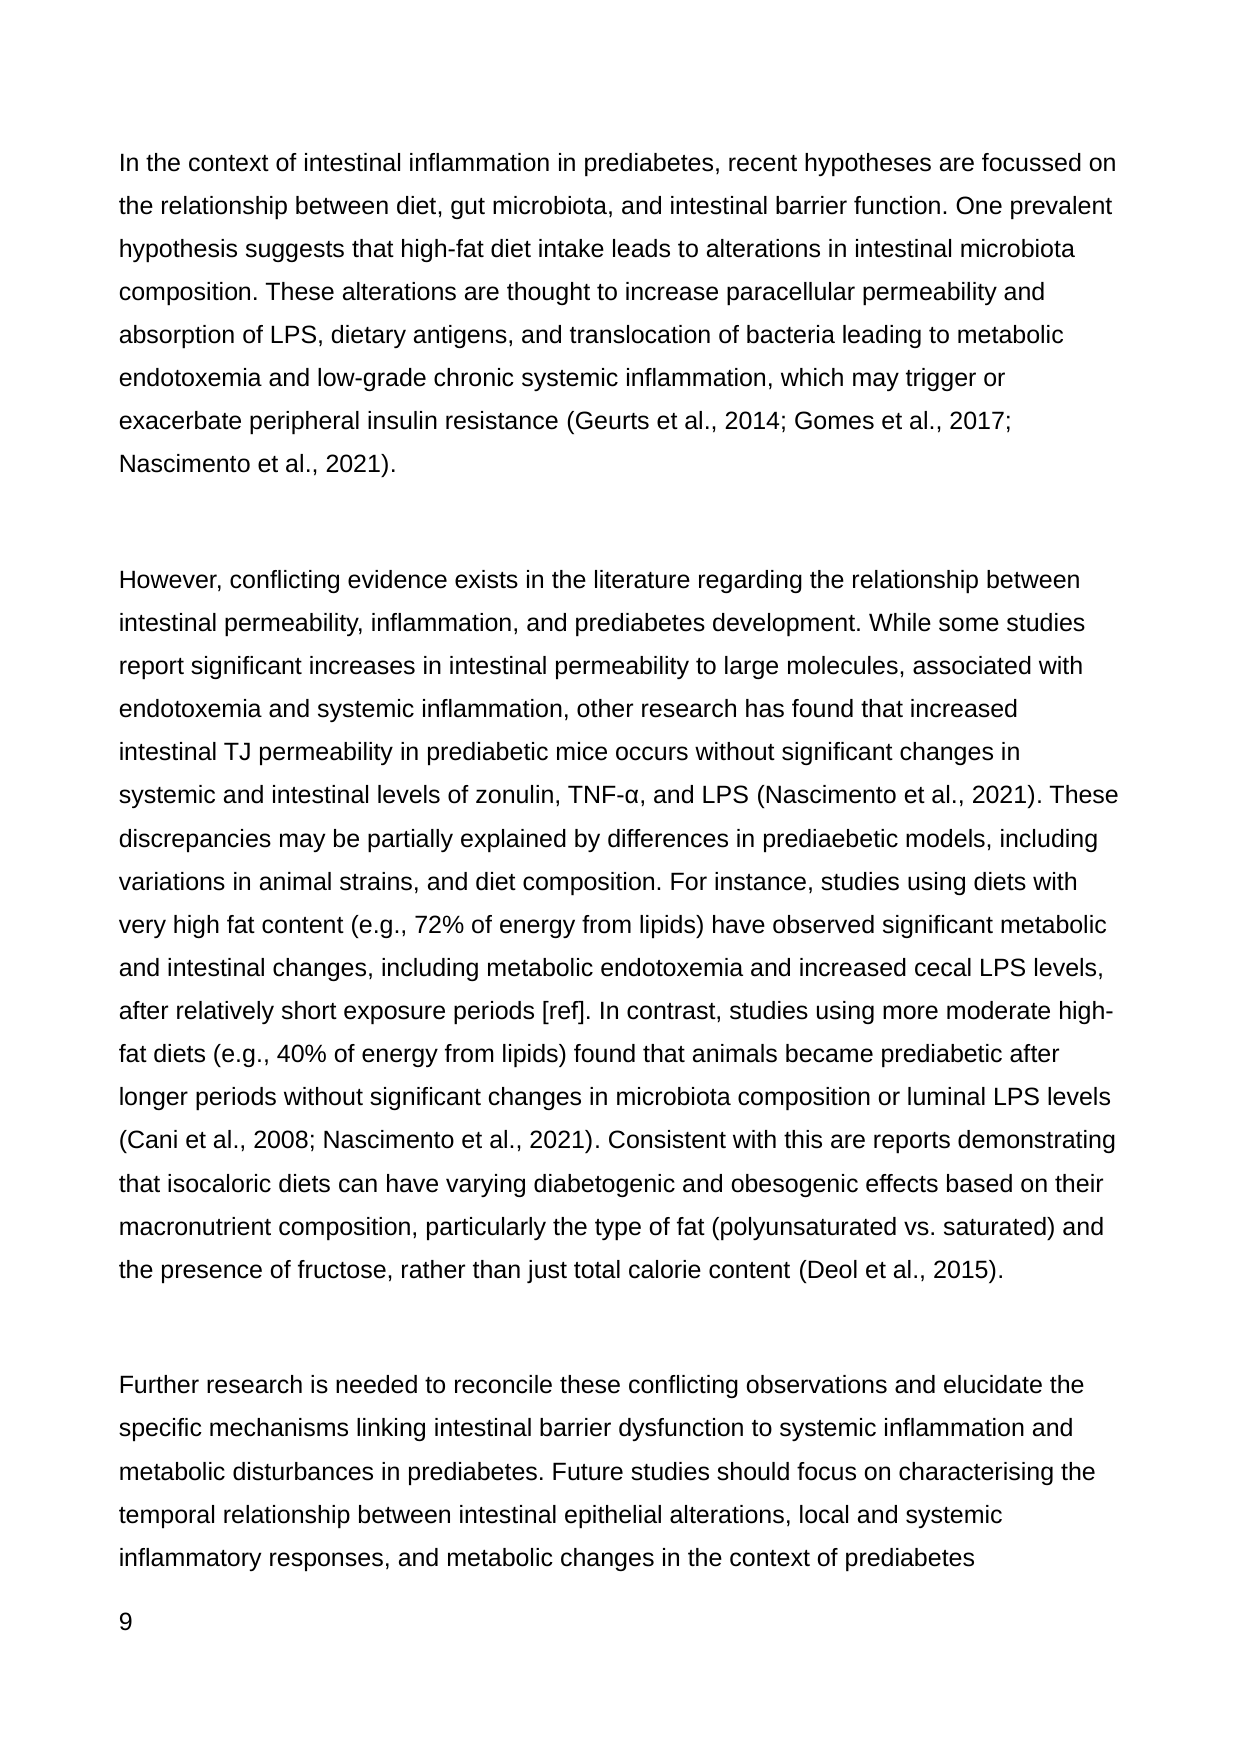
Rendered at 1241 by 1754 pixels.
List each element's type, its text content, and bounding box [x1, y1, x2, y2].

text In the context of intestinal inflammation in prediabetes, recent hypotheses are focussed on the relationship between diet, gut microbiota, and intestinal barrier function. One prevalent hypothesis suggests that high-fat diet intake leads to alterations in intestinal microbiota composition. These alterations are thought to increase paracellular permeability and absorption of LPS, dietary antigens, and translocation of bacteria leading to metabolic endotoxemia and low-grade chronic systemic inflammation, which may trigger or exacerbate peripheral insulin resistance (Geurts et al., 2014; Gomes et al., 2017; Nascimento et al., 2021). [118, 148, 1122, 478]
text However, conflicting evidence exists in the literature regarding the relationship between intestinal permeability, inflammation, and prediabetes development. While some studies report significant increases in intestinal permeability to large molecules, associated with endotoxemia and systemic inflammation, other research has found that increased intestinal TJ permeability in prediabetic mice occurs without significant changes in systemic and intestinal levels of zonulin, TNF-α, and LPS (Nascimento et al., 2021). These discrepancies may be partially explained by differences in prediaebetic models, including variations in animal strains, and diet composition. For instance, studies using diets with very high fat content (e.g., 72% of energy from lipids) have observed significant metabolic and intestinal changes, including metabolic endotoxemia and increased cecal LPS levels, after relatively short exposure periods [ref]. In contrast, studies using more moderate high-fat diets (e.g., 40% of energy from lipids) found that animals became prediabetic after longer periods without significant changes in microbiota composition or luminal LPS levels (Cani et al., 2008; Nascimento et al., 2021). Consistent with this are reports demonstrating that isocaloric diets can have varying diabetogenic and obesogenic effects based on their macronutrient composition, particularly the type of fat (polyunsaturated vs. saturated) and the presence of fructose, rather than just total calorie content (Deol et al., 2015). [118, 565, 1122, 1284]
text Further research is needed to reconcile these conflicting observations and elucidate the specific mechanisms linking intestinal barrier dysfunction to systemic inflammation and metabolic disturbances in prediabetes. Future studies should focus on characterising the temporal relationship between intestinal epithelial alterations, local and systemic inflammatory responses, and metabolic changes in the context of prediabetes [118, 1370, 1122, 1572]
